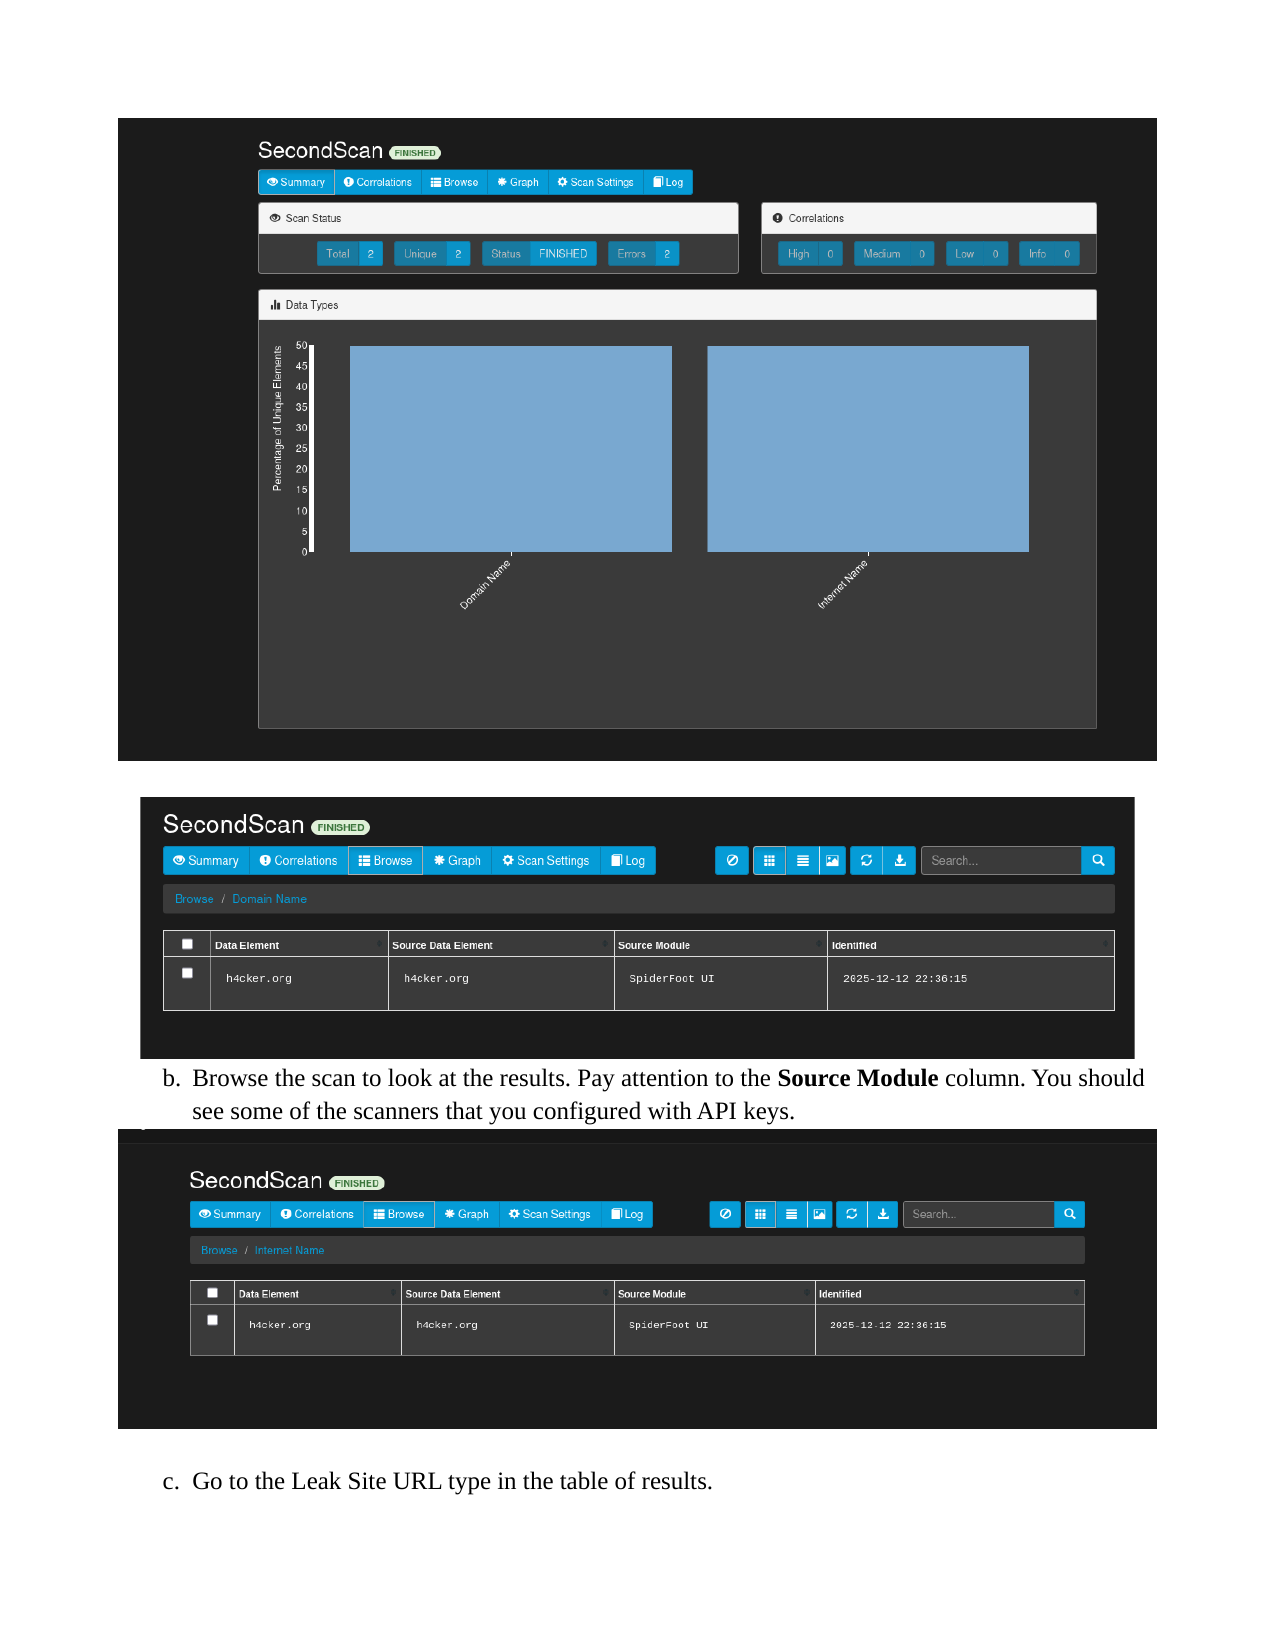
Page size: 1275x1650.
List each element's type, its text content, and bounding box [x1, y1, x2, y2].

list Browse the scan to look at the results. Pay attention to the Source Module column. You should see some of the scanners that you configured with API keys. [162, 798, 1157, 1125]
picture [118, 118, 1157, 761]
picture [140, 797, 1135, 1059]
picture [118, 1129, 1157, 1429]
list Go to the Leak Site URL type in the table of results. [162, 1466, 1157, 1494]
